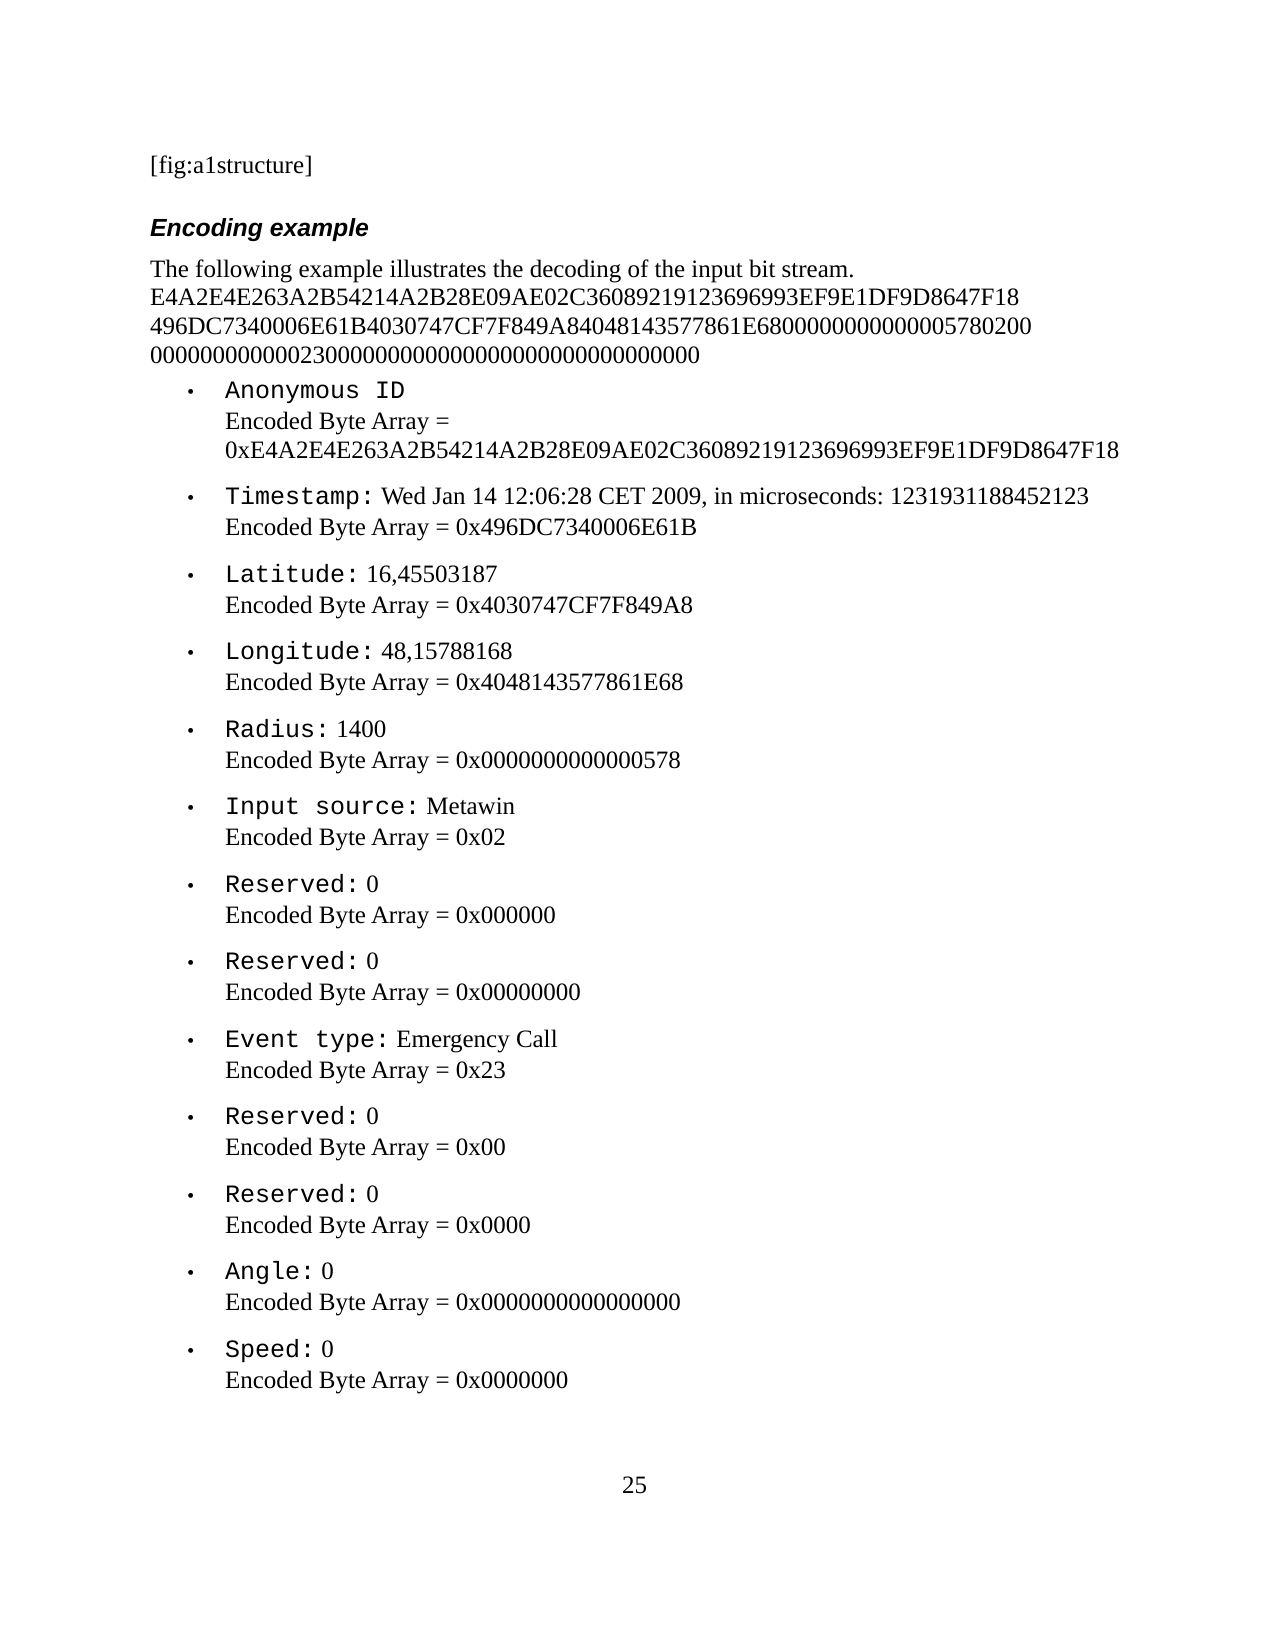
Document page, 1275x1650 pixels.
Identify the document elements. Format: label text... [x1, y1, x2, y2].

list Anonymous ID Encoded Byte Array = 0xE4A2E4E263A2B54214A2B28E09AE02C36089219123696993EF9E1DF9D8647F18 [187, 378, 1125, 463]
list Timestamp: Wed Jan 14 12:06:28 CET 2009, in microseconds: 1231931188452123 Encoded Byte Array = 0x496DC7340006E61B [187, 481, 1125, 541]
list Event type: Emergency Call Encoded Byte Array = 0x23 [187, 1024, 1125, 1083]
list Reserved: 0 Encoded Byte Array = 0x00000000 [187, 946, 1125, 1006]
list Longitude: 48,15788168 Encoded Byte Array = 0x4048143577861E68 [187, 636, 1125, 696]
list Radius: 1400 Encoded Byte Array = 0x0000000000000578 [187, 714, 1125, 773]
list Latitude: 16,45503187 Encoded Byte Array = 0x4030747CF7F849A8 [187, 559, 1125, 618]
list Angle: 0 Encoded Byte Array = 0x0000000000000000 [187, 1256, 1125, 1316]
text The following example illustrates the decoding of the input bit stream. E4A2E4E263A2B54214A2B28E09AE02C36089219123696993EF9E1DF9D8647F18 496DC7340006E61B4030747CF7F849A84048143577861E6800000000000005780200 00000000000023000000000000000000000000000000 [150, 254, 1125, 369]
text [fig:a1structure] [150, 150, 1125, 179]
list Reserved: 0 Encoded Byte Array = 0x00 [187, 1101, 1125, 1161]
list Input source: Metawin Encoded Byte Array = 0x02 [187, 791, 1125, 851]
subtitle Encoding example [150, 213, 1125, 241]
list Reserved: 0 Encoded Byte Array = 0x0000 [187, 1179, 1125, 1238]
list Reserved: 0 Encoded Byte Array = 0x000000 [187, 869, 1125, 928]
list Speed: 0 Encoded Byte Array = 0x0000000 [187, 1334, 1125, 1393]
